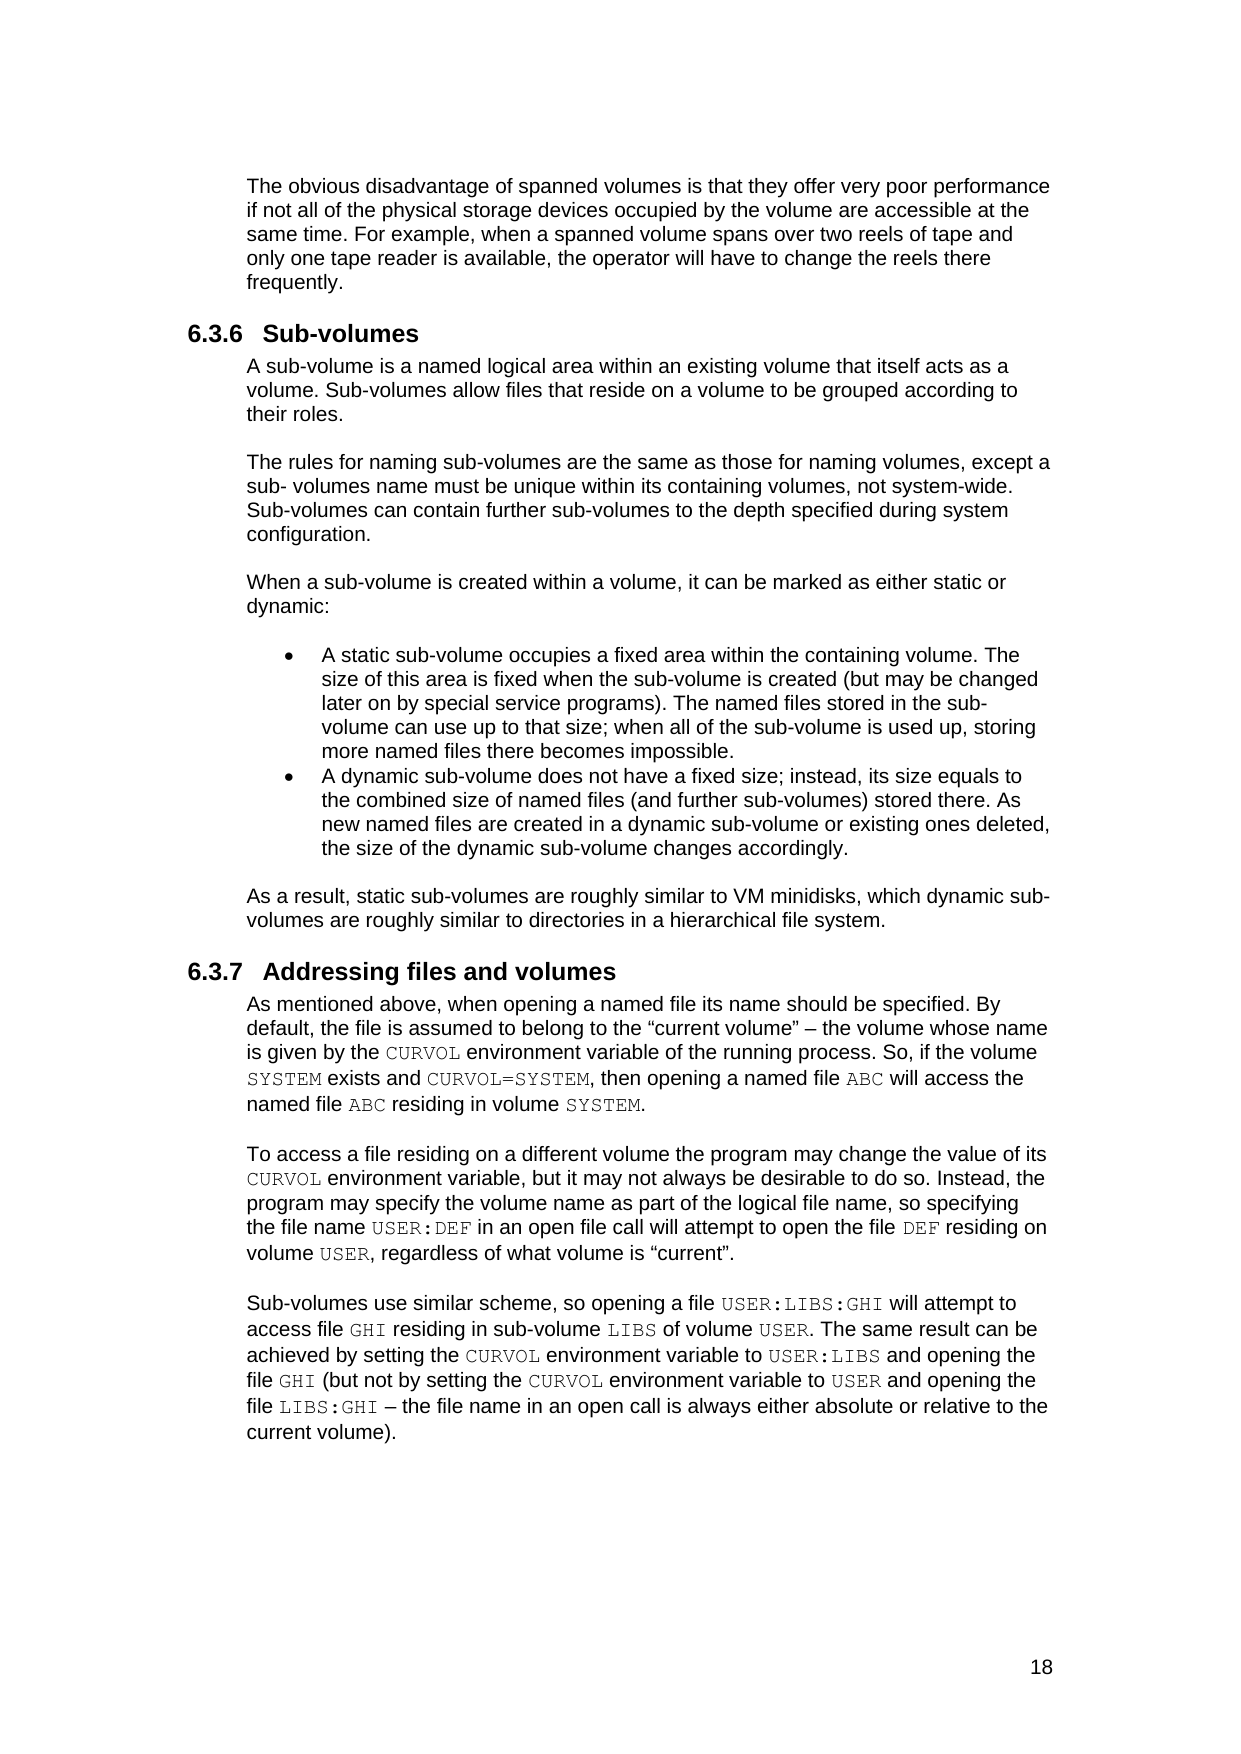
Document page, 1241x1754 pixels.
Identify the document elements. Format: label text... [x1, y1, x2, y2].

text The obvious disadvantage of spanned volumes is that they offer very poor performance if not all of the physical storage devices occupied by the volume are accessible at the same time. For example, when a spanned volume spans over two reels of tape and only one tape reader is available, the operator will have to change the reels there frequently. [246, 174, 1053, 294]
list A static sub-volume occupies a fixed area within the containing volume. The size of this area is fixed when the sub-volume is created (but may be changed later on by special service programs). The named files stored in the sub-volume can use up to that size; when all of the sub-volume is used up, storing more named files there becomes impossible. [284, 641, 1053, 763]
text When a sub-volume is created within a volume, it can be marked as either static or dynamic: [246, 569, 1053, 617]
text As a result, static sub-volumes are roughly similar to VM minidisks, which dynamic sub-volumes are roughly similar to directories in a hierarchical file system. [246, 884, 1053, 932]
subtitle Sub-volumes [187, 319, 1053, 348]
text Sub-volumes use similar scheme, so opening a file USER:LIBS:GHI will attempt to access file GHI residing in sub-volume LIBS of volume USER. The same result can be achieved by setting the CURVOL environment variable to USER:LIBS and opening the file GHI (but not by setting the CURVOL environment variable to USER and opening the file LIBS:GHI – the file name in an open call is always either absolute or relative to the current volume). [246, 1291, 1053, 1444]
text To access a file residing on a different volume the program may change the value of its CURVOL environment variable, but it may not always be desirable to do so. Instead, the program may specify the volume name as part of the logical file name, so specifying the file name USER:DEF in an open file call will attempt to open the file DEF residing on volume USER, regardless of what volume is “current”. [246, 1141, 1053, 1267]
text The rules for naming sub-volumes are the same as those for naming volumes, except a sub- volumes name must be unique within its containing volumes, not system-wide. Sub-volumes can contain further sub-volumes to the depth specified during system configuration. [246, 450, 1053, 546]
text A sub-volume is a named logical area within an existing volume that itself acts as a volume. Sub-volumes allow files that reside on a volume to be grouped according to their roles. [246, 354, 1053, 426]
list A dynamic sub-volume does not have a fixed size; instead, its size equals to the combined size of named files (and further sub-volumes) stored there. As new named files are created in a dynamic sub-volume or existing ones deleted, the size of the dynamic sub-volume changes accordingly. [284, 763, 1053, 860]
text As mentioned above, when opening a named file its name should be specified. By default, the file is assumed to belong to the “current volume” – the volume whose name is given by the CURVOL environment variable of the running process. So, if the volume SYSTEM exists and CURVOL=SYSTEM, then opening a named file ABC will access the named file ABC residing in volume SYSTEM. [246, 992, 1053, 1117]
subtitle Addressing files and volumes [187, 957, 1053, 986]
